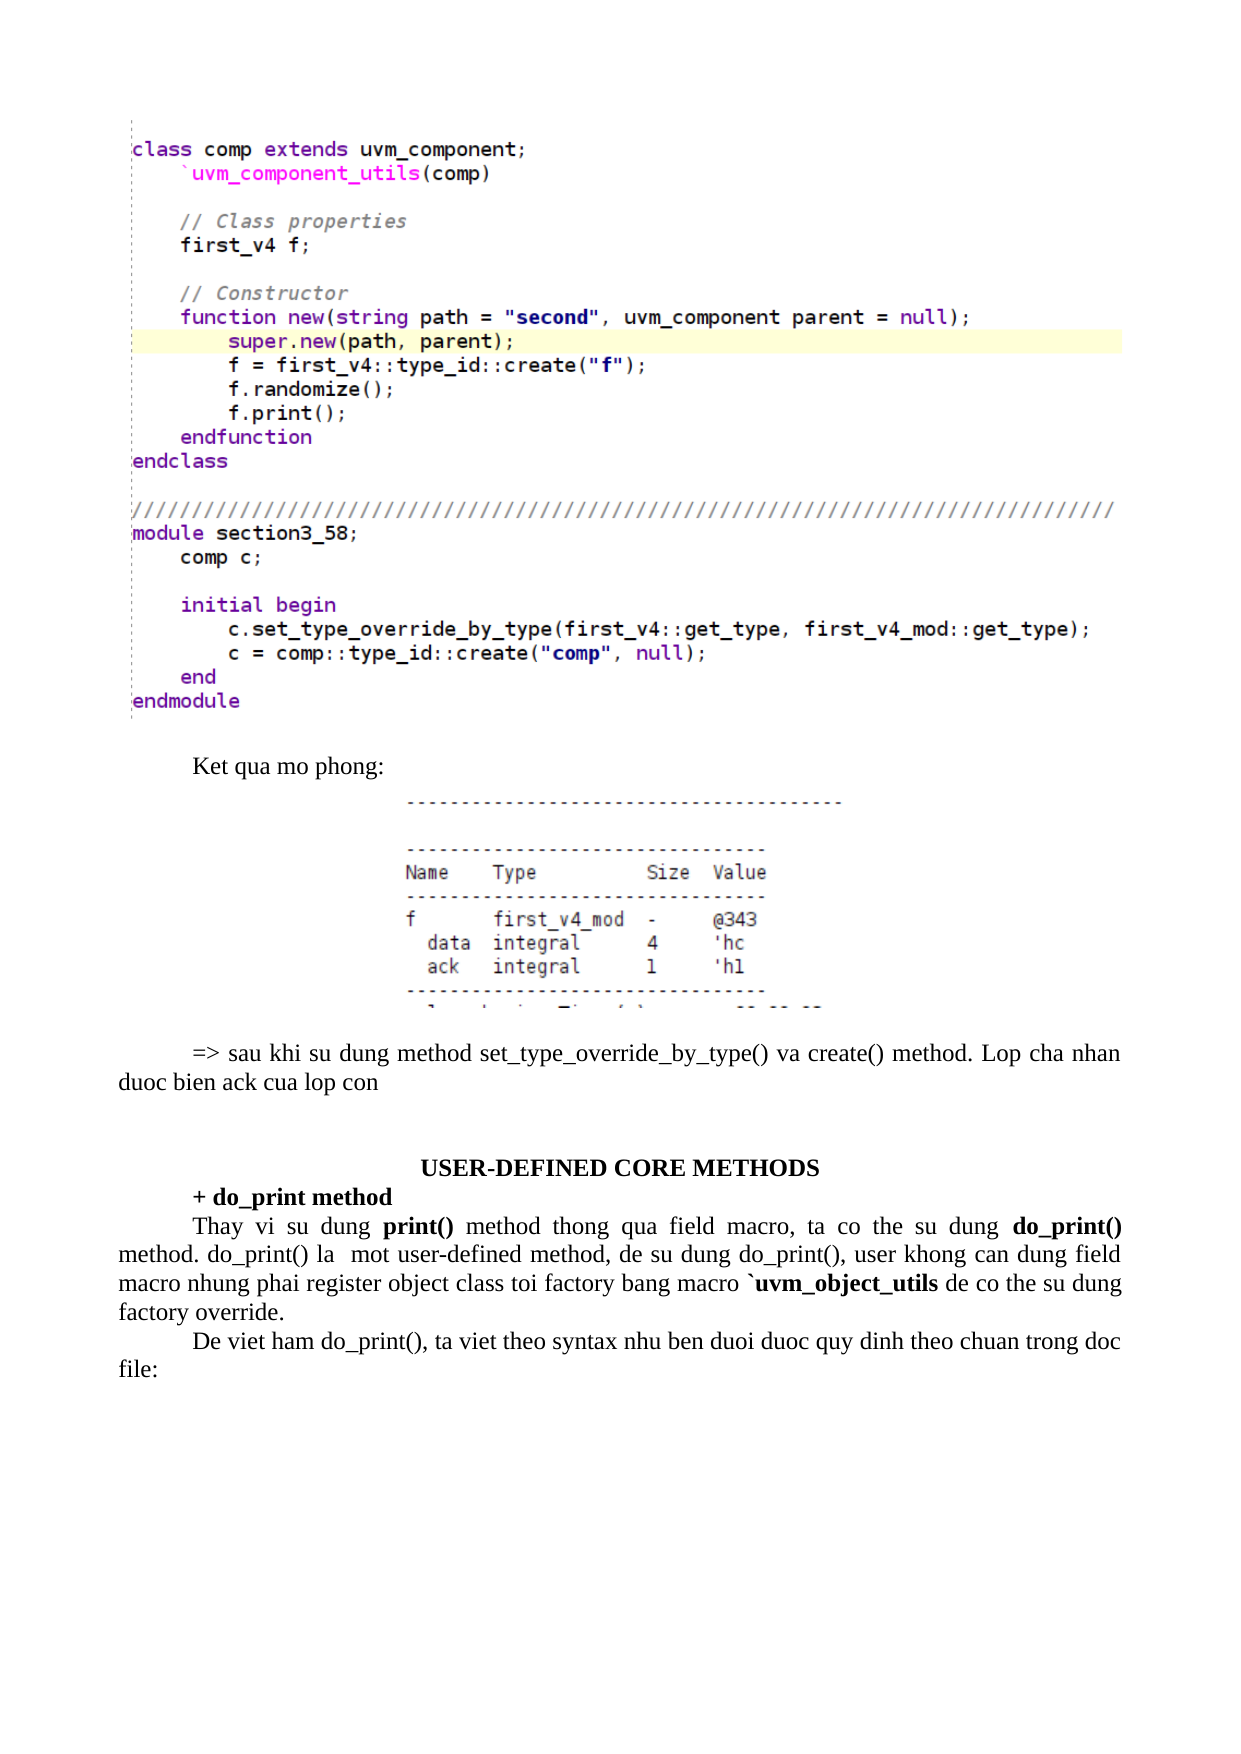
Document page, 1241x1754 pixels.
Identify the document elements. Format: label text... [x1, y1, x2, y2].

text USER-DEFINED CORE METHODS [118, 1153, 1122, 1182]
text => sau khi su dung method set_type_override_by_type() va create() method. Lop cha nhan duoc bien ack cua lop con [118, 1038, 1122, 1096]
text Thay vi su dung print() method thong qua field macro, ta co the su dung do_print() method. do_print() la mot user-defined method, de su dung do_print(), user khong can dung field macro nhung phai register object class toi factory bang macro `uvm_object_utils de co the su dung factory override. [118, 1211, 1122, 1326]
picture [396, 779, 844, 1008]
text Ket qua mo phong: [118, 751, 1122, 779]
picture [118, 118, 1123, 722]
text De viet ham do_print(), ta viet theo syntax nhu ben duoi duoc quy dinh theo chuan trong doc file: [118, 1326, 1122, 1383]
text + do_print method [118, 1182, 1122, 1211]
